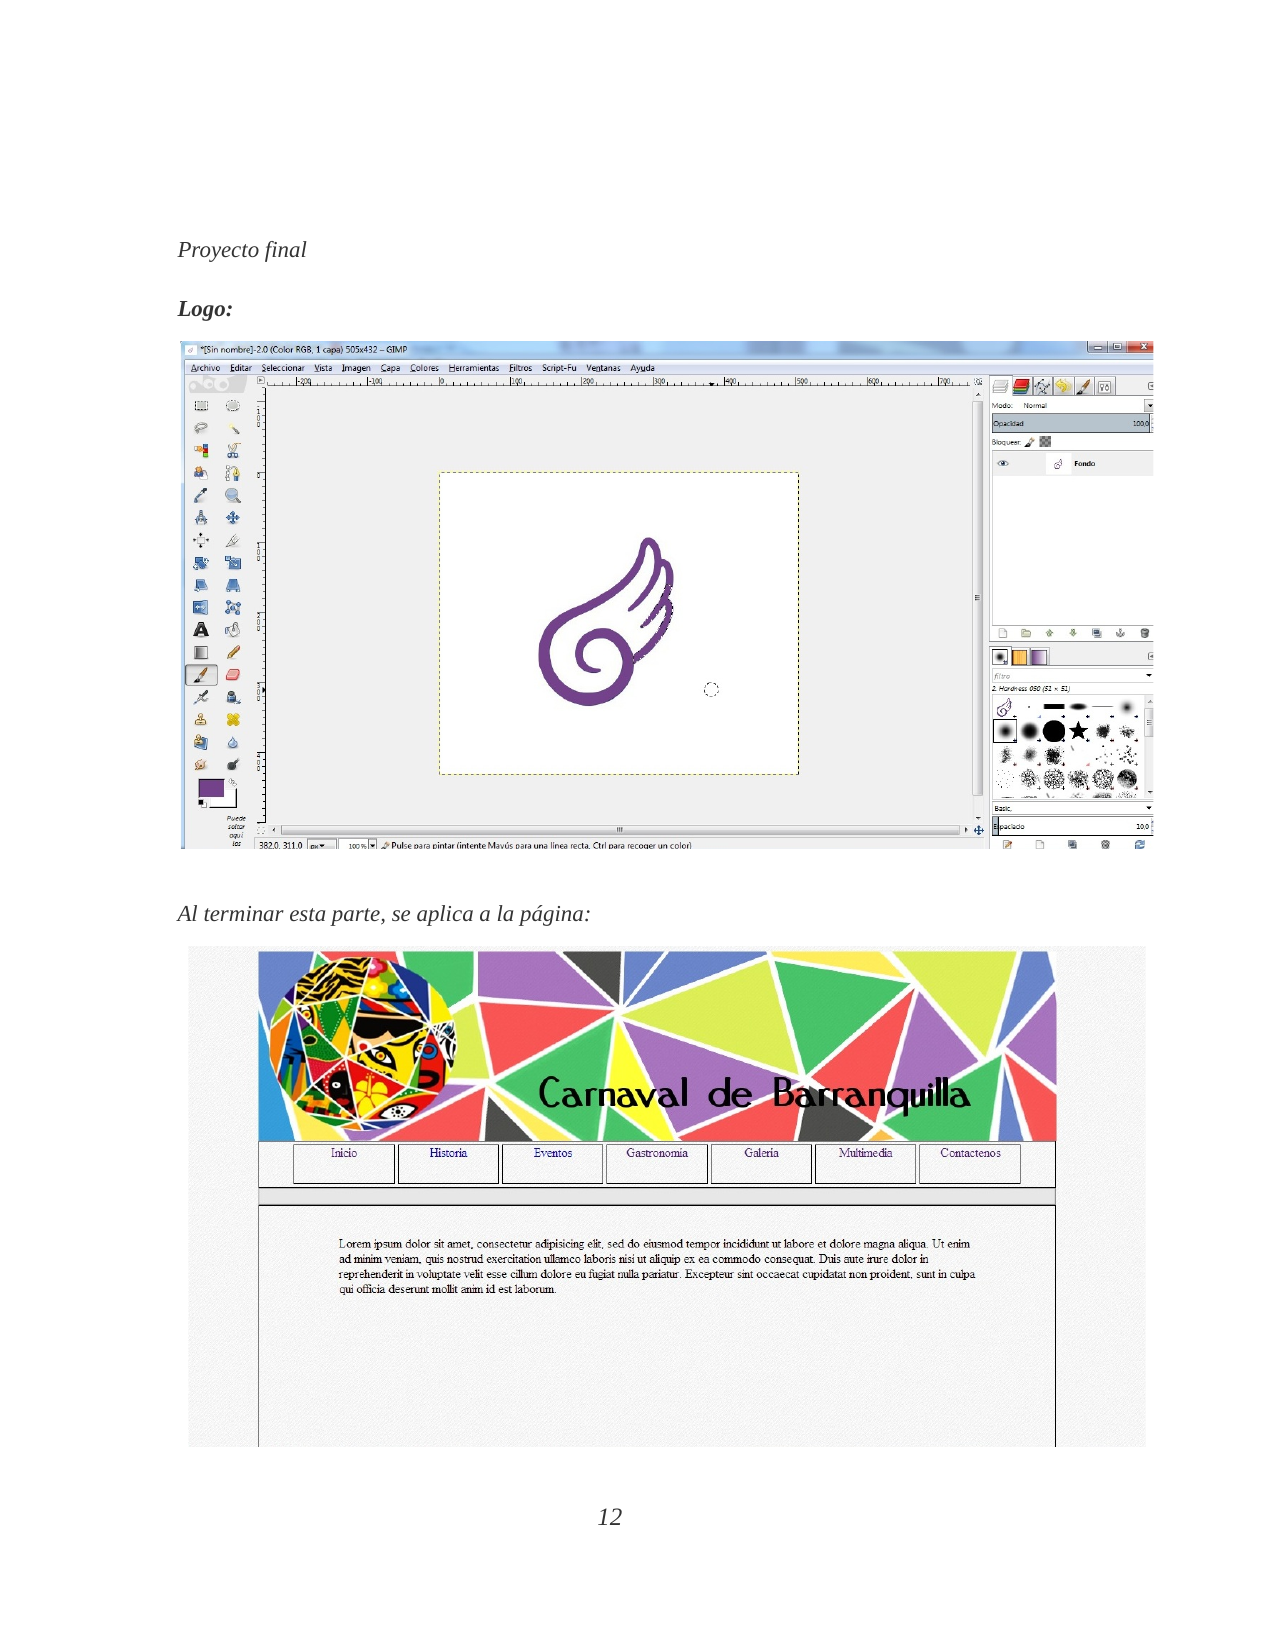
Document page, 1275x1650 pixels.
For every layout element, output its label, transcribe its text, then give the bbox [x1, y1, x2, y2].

picture [180, 341, 1154, 849]
picture [188, 946, 1146, 1447]
text Al terminar esta parte, se aplica a la página: [177, 900, 1157, 926]
text Logo: [177, 295, 1157, 322]
